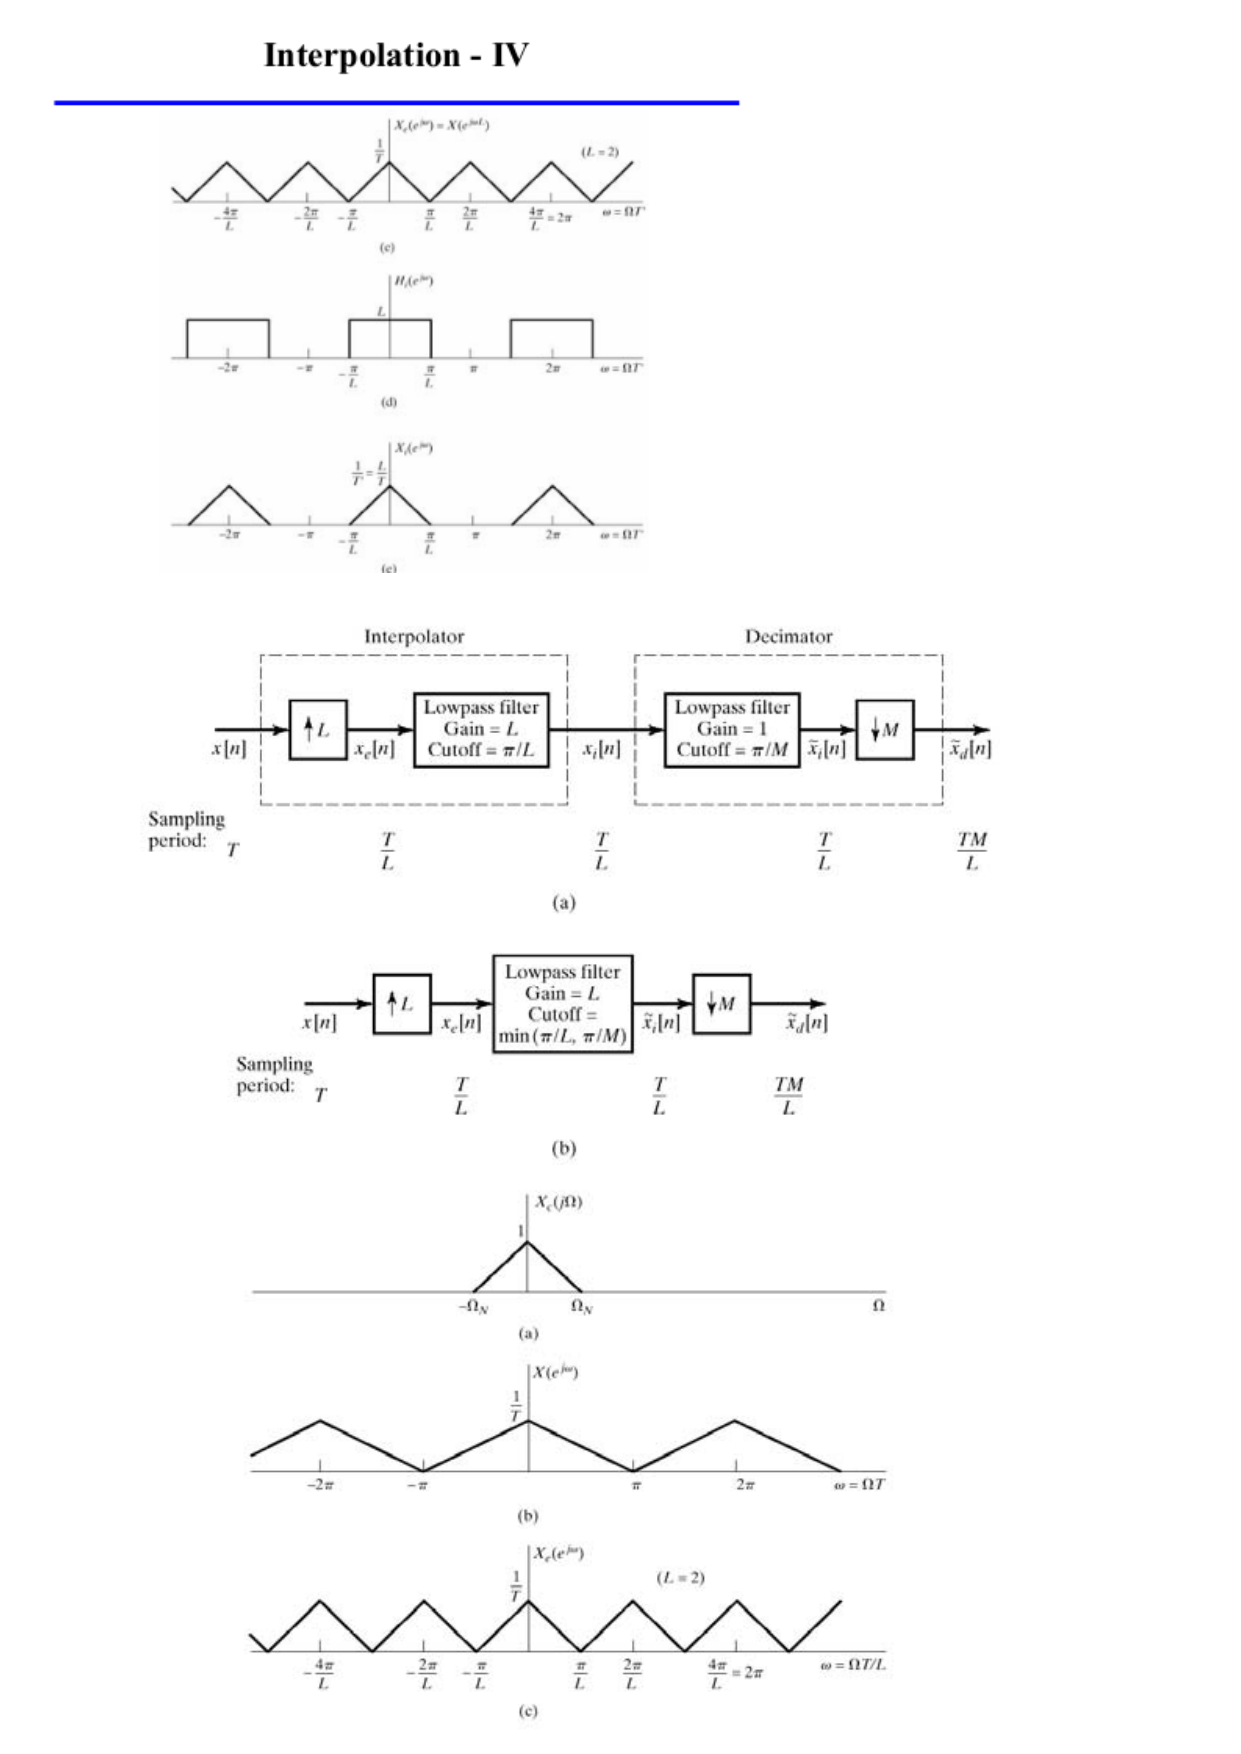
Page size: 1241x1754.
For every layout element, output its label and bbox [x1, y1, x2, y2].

picture [40, 32, 766, 573]
picture [243, 1179, 897, 1731]
picture [140, 615, 1000, 1165]
